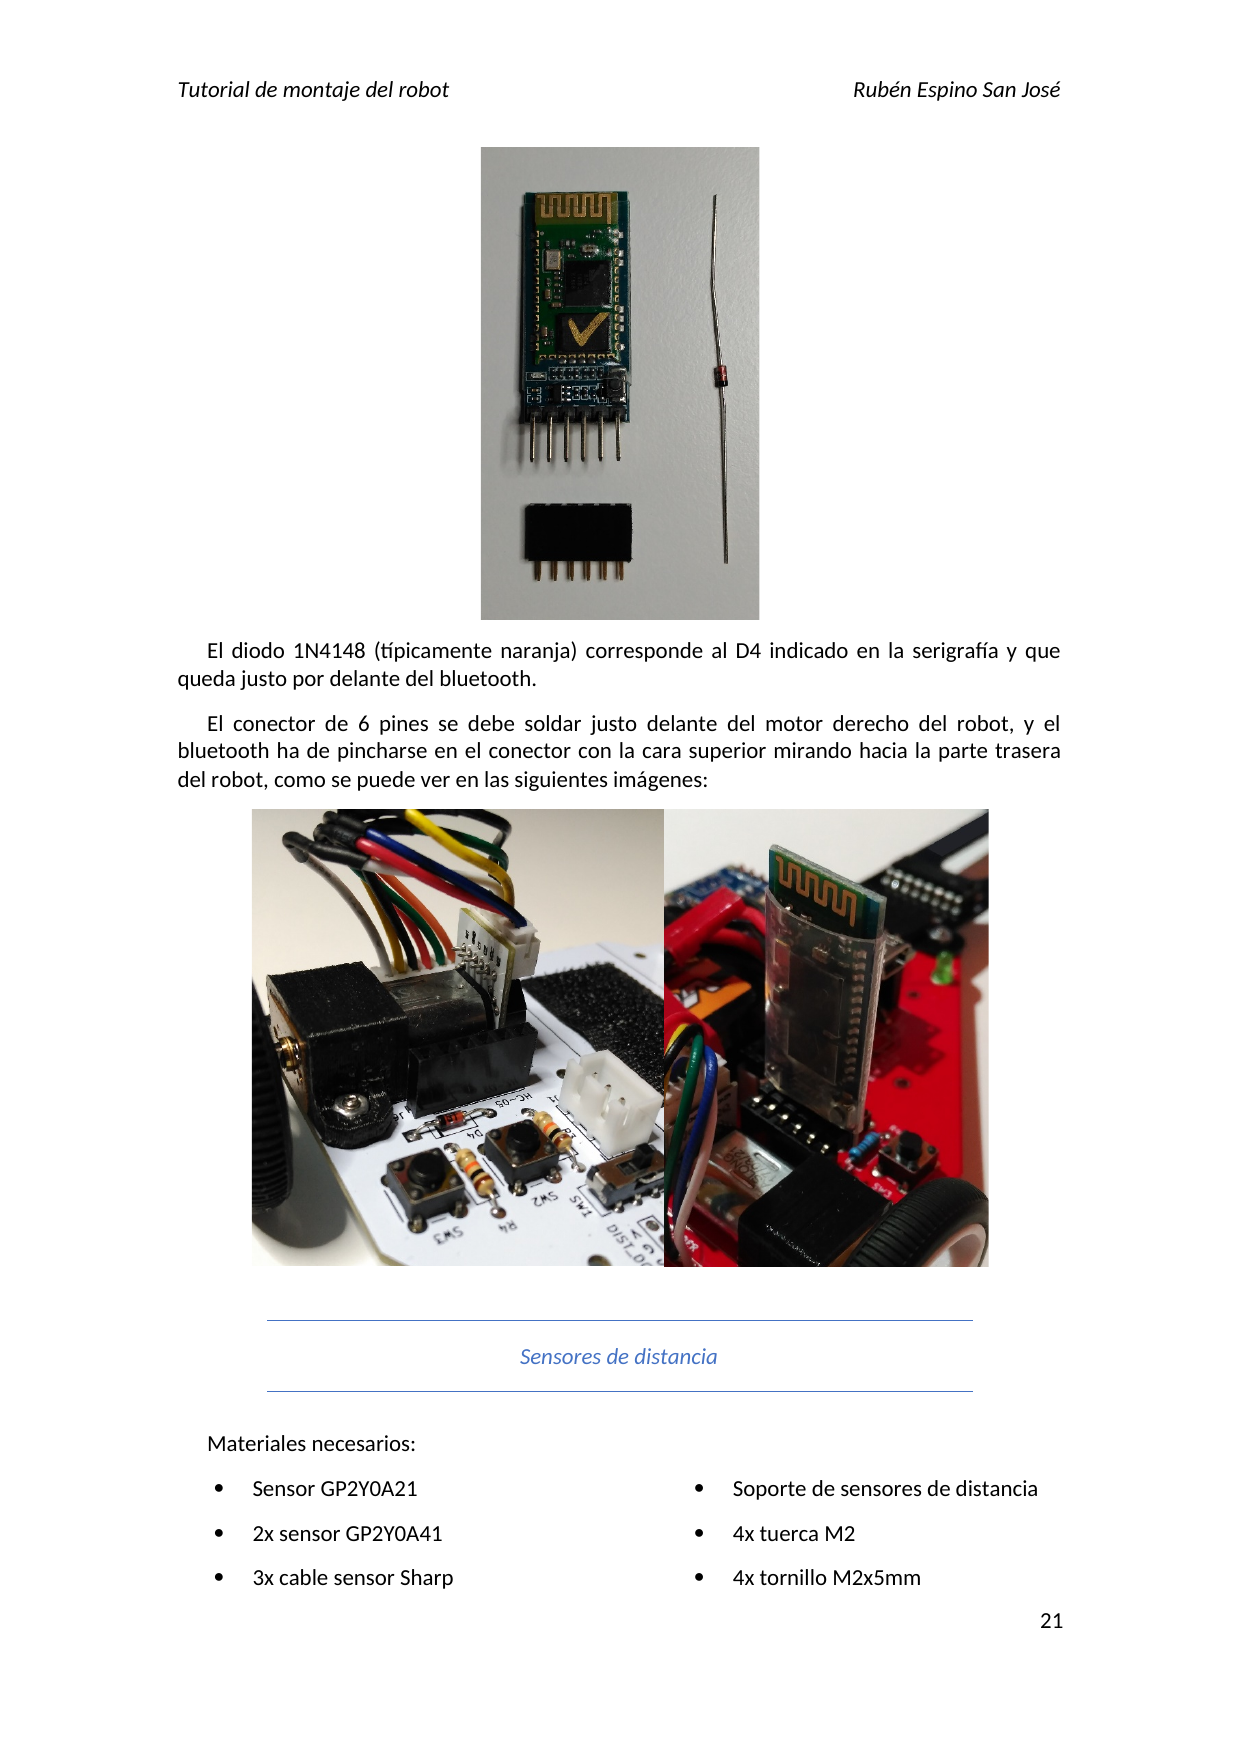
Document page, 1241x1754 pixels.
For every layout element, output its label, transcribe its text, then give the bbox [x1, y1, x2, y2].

text Sensores de distancia [267, 1321, 973, 1391]
list 4x tuerca M2 [695, 1519, 1063, 1547]
list Soporte de sensores de distancia [695, 1474, 1063, 1502]
text El conector de 6 pines se debe soldar justo delante del motor derecho del robot, y el bluetooth ha de pincharse en el conector con la cara superior mirando hacia la parte trasera del robot, como se puede ver en las siguientes imágenes: [177, 709, 1063, 793]
list 3x cable sensor Sharp [215, 1563, 583, 1592]
list Sensor GP2Y0A21 [215, 1474, 583, 1502]
list 4x tornillo M2x5mm [695, 1563, 1063, 1592]
text El diodo 1N4148 (típicamente naranja) corresponde al D4 indicado en la serigrafía y que queda justo por delante del bluetooth. [177, 636, 1063, 692]
list 2x sensor GP2Y0A41 [215, 1519, 583, 1547]
text Materiales necesarios: [177, 1429, 1063, 1457]
